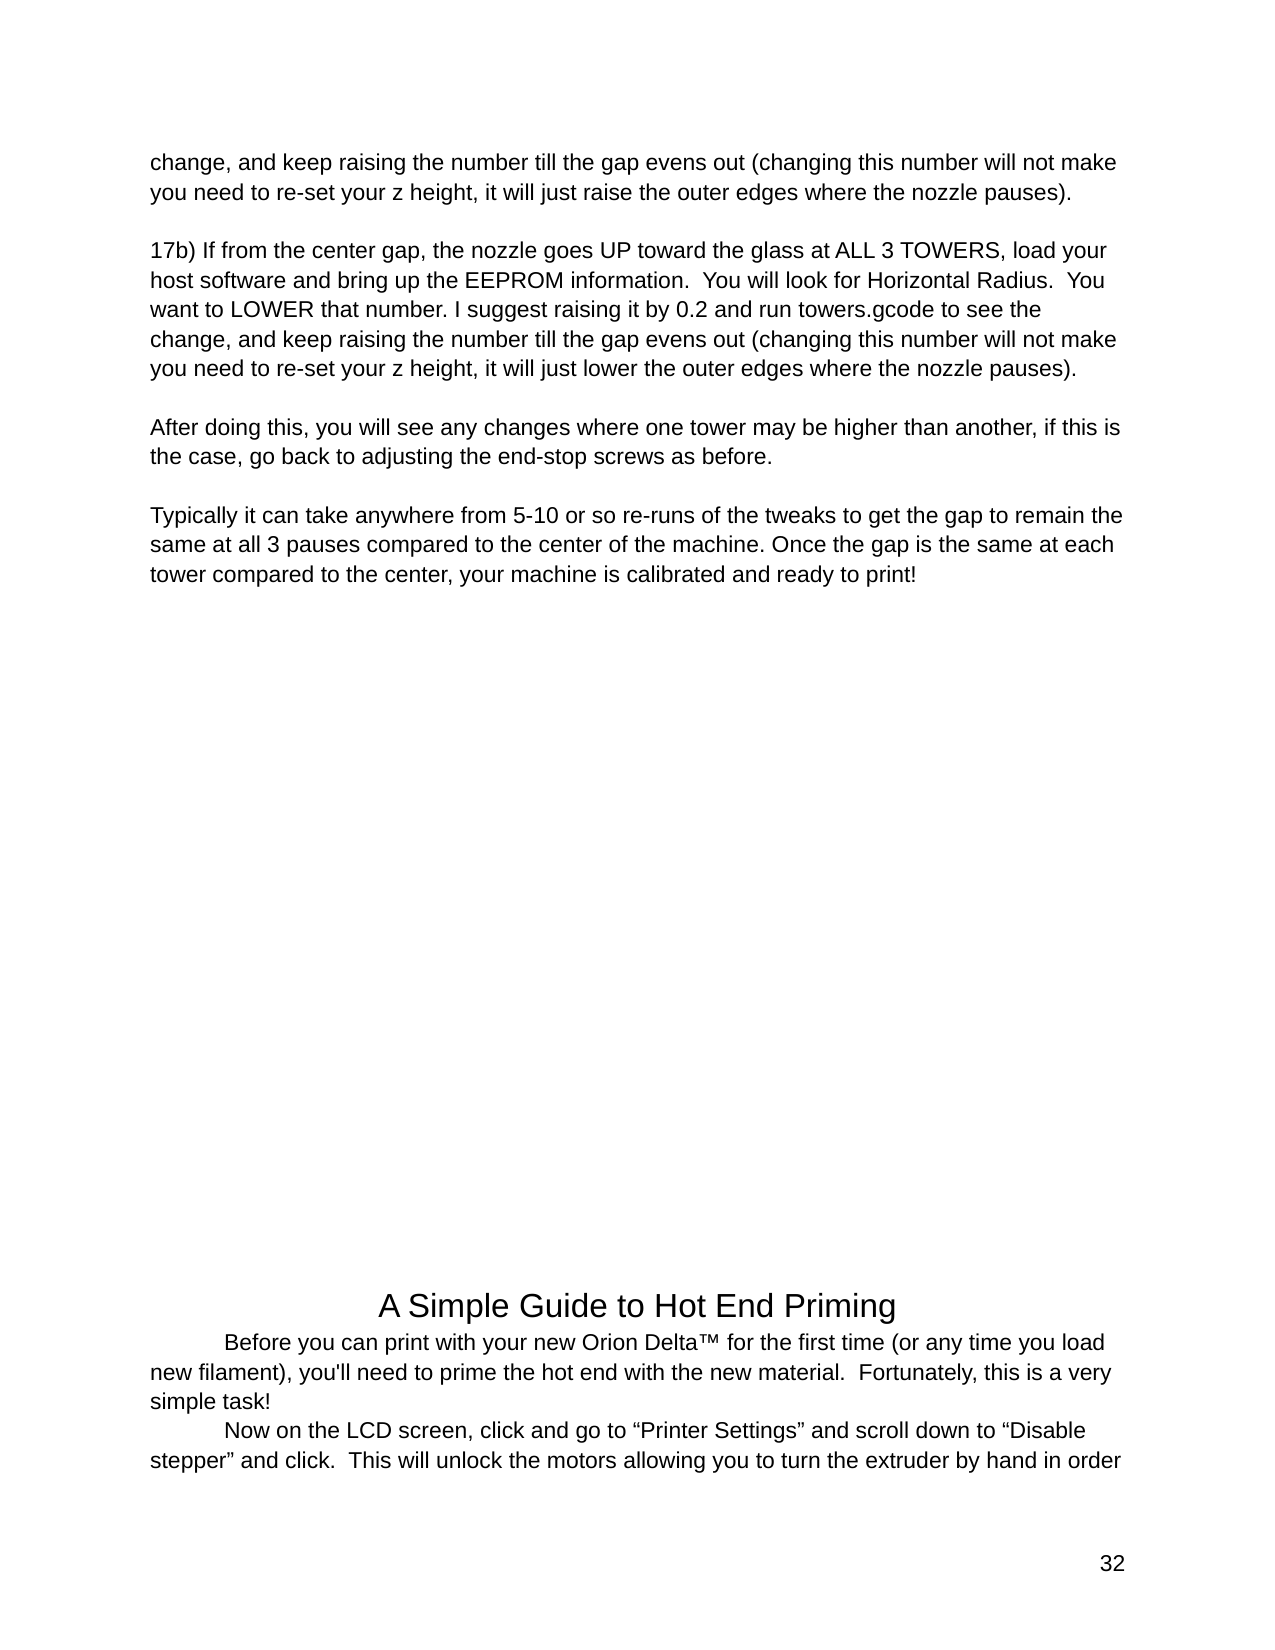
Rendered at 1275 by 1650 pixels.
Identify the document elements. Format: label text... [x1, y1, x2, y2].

text Before you can print with your new Orion Delta™ for the first time (or any time you load new filament), you'll need to prime the hot end with the new material. Fortunately, this is a very simple task! [150, 1330, 1125, 1414]
text change, and keep raising the number till the gap evens out (changing this number will not make you need to re-set your z height, it will just raise the outer edges where the nozzle pauses). [150, 150, 1125, 205]
text Now on the LCD screen, click and go to “Printer Settings” and scroll down to “Disable stepper” and click. This will unlock the motors allowing you to turn the extruder by hand in order [150, 1418, 1125, 1473]
text Typically it can take anywhere from 5-10 or so re-runs of the tweaks to get the gap to remain the same at all 3 pauses compared to the center of the machine. Once the gap is the same at each tower compared to the center, your machine is calibrated and ready to print! [150, 502, 1125, 587]
text 17b) If from the center gap, the nozzle goes UP toward the glass at ALL 3 TOWERS, load your host software and bring up the EEPROM information. You will look for Horizontal Radius. You want to LOWER that number. I suggest raising it by 0.2 and run towers.gcode to see the change, and keep raising the number till the gap evens out (changing this number will not make you need to re-set your z height, it will just lower the outer edges where the nozzle pauses). [150, 238, 1125, 381]
subtitle A Simple Guide to Hot End Priming [150, 1287, 1125, 1324]
text After doing this, you will see any changes where one tower may be higher than another, if this is the case, go back to adjusting the end-stop screws as before. [150, 414, 1125, 469]
